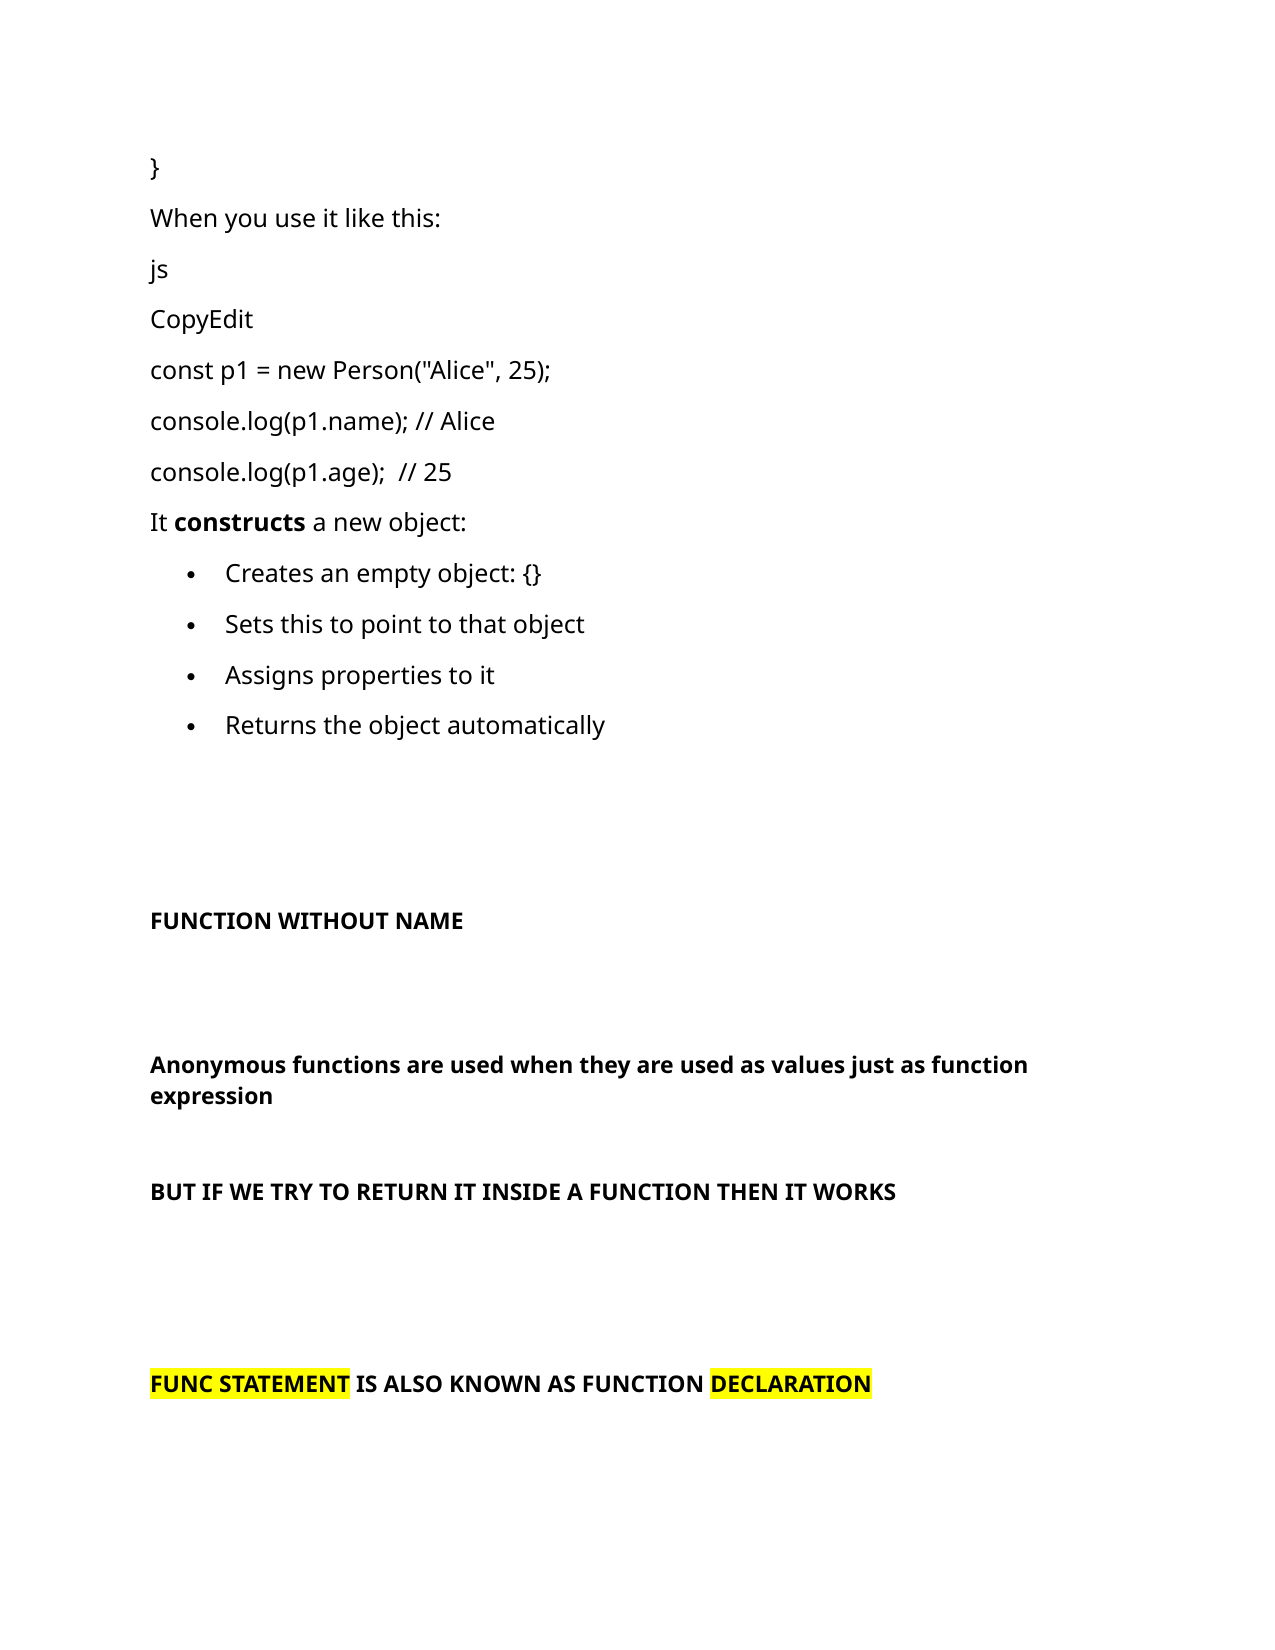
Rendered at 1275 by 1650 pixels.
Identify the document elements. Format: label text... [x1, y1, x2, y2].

list Creates an empty object: {} [187, 556, 1125, 590]
text FUNCTION WITHOUT NAME [150, 905, 1125, 937]
list Assigns properties to it [187, 657, 1125, 691]
text FUNC STATEMENT IS ALSO KNOWN AS FUNCTION DECLARATION [150, 1368, 1125, 1399]
text const p1 = new Person("Alice", 25); [150, 353, 1125, 387]
text When you use it like this: [150, 201, 1125, 235]
text js [150, 251, 1125, 286]
text console.log(p1.name); // Alice [150, 404, 1125, 438]
text CopyEdit [150, 302, 1125, 336]
text It constructs a new object: [150, 505, 1125, 539]
text Anonymous functions are used when they are used as values just as function expression [150, 1049, 1125, 1112]
list Returns the object automatically [187, 708, 1125, 742]
text } [150, 150, 1125, 184]
text BUT IF WE TRY TO RETURN IT INSIDE A FUNCTION THEN IT WORKS [150, 1176, 1125, 1207]
list Sets this to point to that object [187, 607, 1125, 641]
text console.log(p1.age); // 25 [150, 454, 1125, 488]
